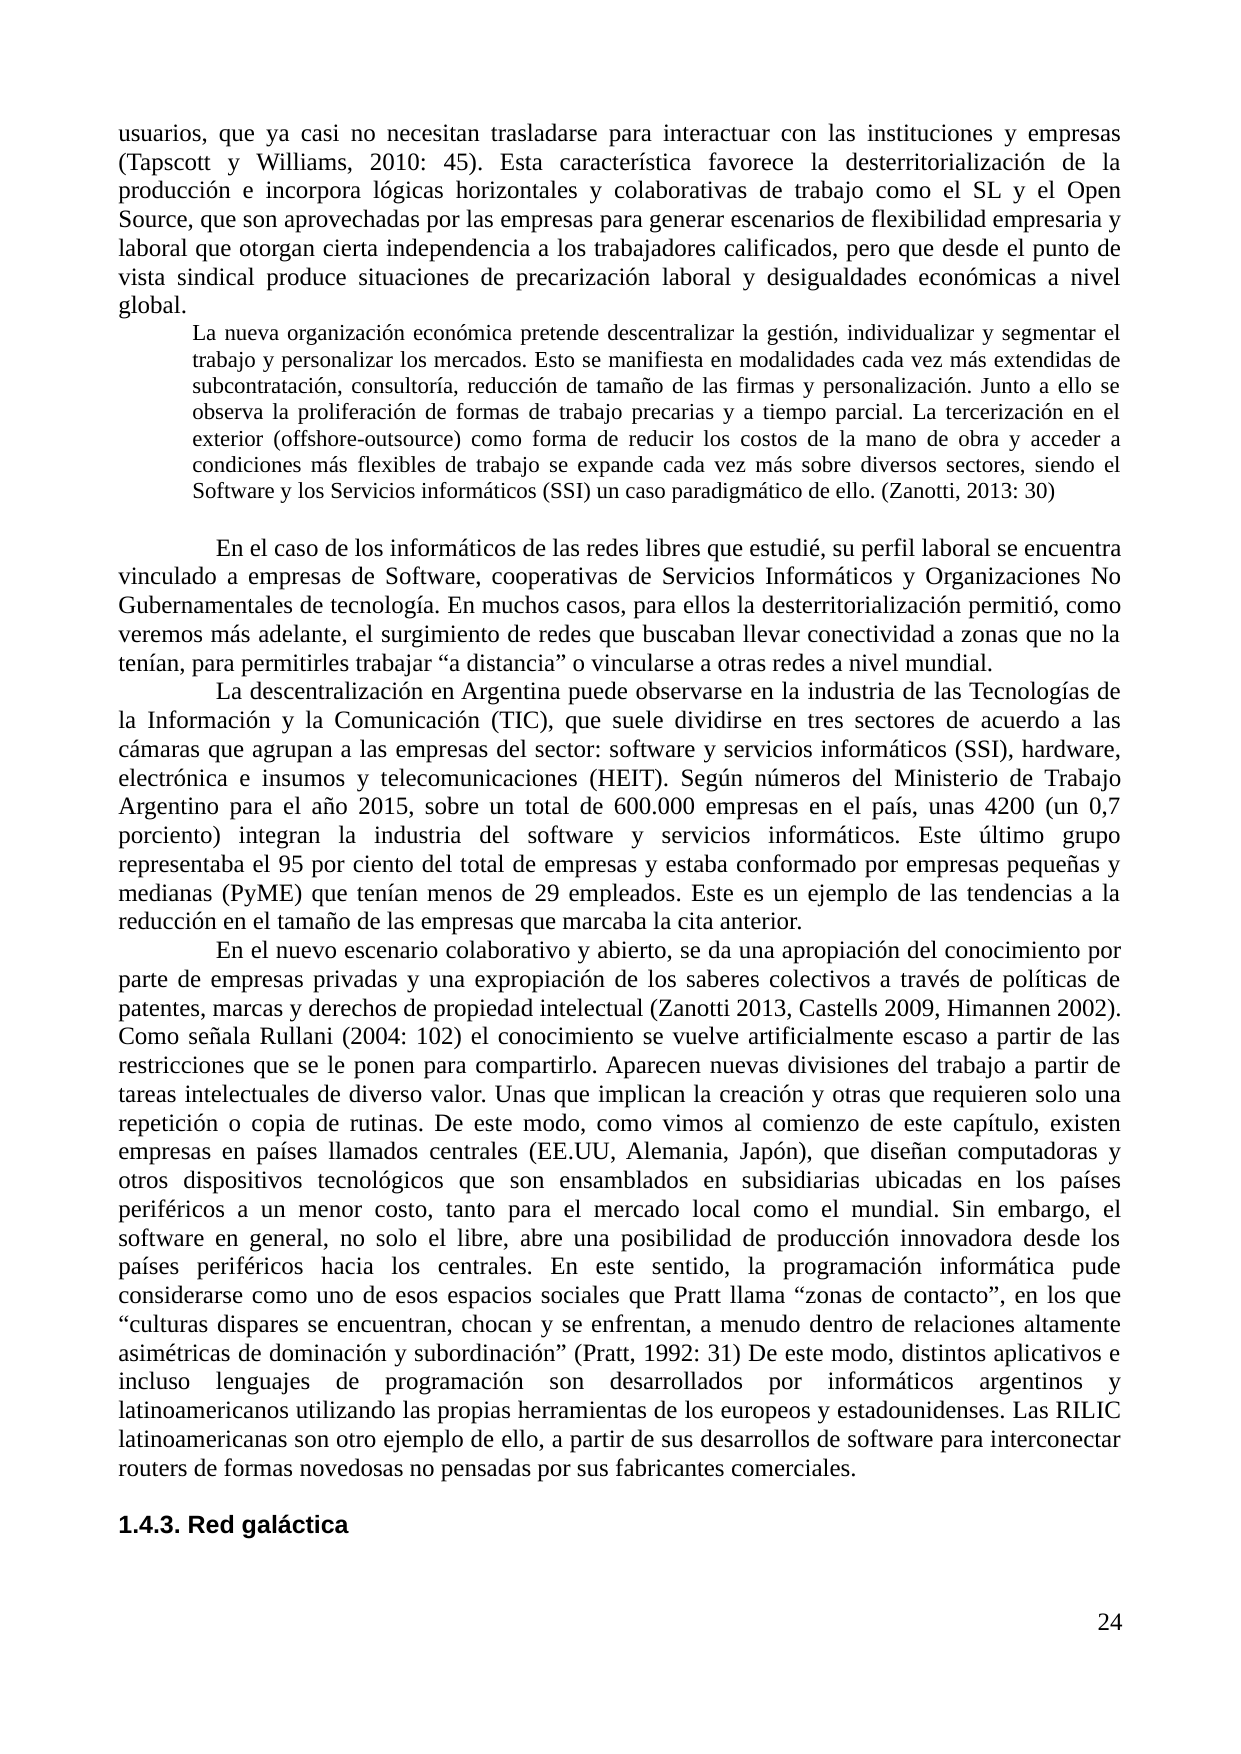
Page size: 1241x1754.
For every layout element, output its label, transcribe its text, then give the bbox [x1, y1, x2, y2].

text En el caso de los informáticos de las redes libres que estudié, su perfil laboral se encuentra vinculado a empresas de Software, cooperativas de Servicios Informáticos y Organizaciones No Gubernamentales de tecnología. En muchos casos, para ellos la desterritorialización permitió, como veremos más adelante, el surgimiento de redes que buscaban llevar conectividad a zonas que no la tenían, para permitirles trabajar “a distancia” o vincularse a otras redes a nivel mundial. [118, 533, 1122, 676]
subtitle 1.4.3. Red galáctica [118, 1510, 1122, 1539]
text La nueva organización económica pretende descentralizar la gestión, individualizar y segmentar el trabajo y personalizar los mercados. Esto se manifiesta en modalidades cada vez más extendidas de subcontratación, consultoría, reducción de tamaño de las firmas y personalización. Junto a ello se observa la proliferación de formas de trabajo precarias y a tiempo parcial. La tercerización en el exterior (offshore-outsource) como forma de reducir los costos de la mano de obra y acceder a condiciones más flexibles de trabajo se expande cada vez más sobre diversos sectores, siendo el Software y los Servicios informáticos (SSI) un caso paradigmático de ello. (Zanotti, 2013: 30) [192, 319, 1122, 504]
text En el nuevo escenario colaborativo y abierto, se da una apropiación del conocimiento por parte de empresas privadas y una expropiación de los saberes colectivos a través de políticas de patentes, marcas y derechos de propiedad intelectual (Zanotti 2013, Castells 2009, Himannen 2002). Como señala Rullani (2004: 102) el conocimiento se vuelve artificialmente escaso a partir de las restricciones que se le ponen para compartirlo. Aparecen nuevas divisiones del trabajo a partir de tareas intelectuales de diverso valor. Unas que implican la creación y otras que requieren solo una repetición o copia de rutinas. De este modo, como vimos al comienzo de este capítulo, existen empresas en países llamados centrales (EE.UU, Alemania, Japón), que diseñan computadoras y otros dispositivos tecnológicos que son ensamblados en subsidiarias ubicadas en los países periféricos a un menor costo, tanto para el mercado local como el mundial. Sin embargo, el software en general, no solo el libre, abre una posibilidad de producción innovadora desde los países periféricos hacia los centrales. En este sentido, la programación informática pude considerarse como uno de esos espacios sociales que Pratt llama “zonas de contacto”, en los que “culturas dispares se encuentran, chocan y se enfrentan, a menudo dentro de relaciones altamente asimétricas de dominación y subordinación” (Pratt, 1992: 31) De este modo, distintos aplicativos e incluso lenguajes de programación son desarrollados por informáticos argentinos y latinoamericanos utilizando las propias herramientas de los europeos y estadounidenses. Las RILIC latinoamericanas son otro ejemplo de ello, a partir de sus desarrollos de software para interconectar routers de formas novedosas no pensadas por sus fabricantes comerciales. [118, 935, 1122, 1481]
text La descentralización en Argentina puede observarse en la industria de las Tecnologías de la Información y la Comunicación (TIC), que suele dividirse en tres sectores de acuerdo a las cámaras que agrupan a las empresas del sector: software y servicios informáticos (SSI), hardware, electrónica e insumos y telecomunicaciones (HEIT). Según números del Ministerio de Trabajo Argentino para el año 2015, sobre un total de 600.000 empresas en el país, unas 4200 (un 0,7 porciento) integran la industria del software y servicios informáticos. Este último grupo representaba el 95 por ciento del total de empresas y estaba conformado por empresas pequeñas y medianas (PyME) que tenían menos de 29 empleados. Este es un ejemplo de las tendencias a la reducción en el tamaño de las empresas que marcaba la cita anterior. [118, 676, 1122, 935]
text usuarios, que ya casi no necesitan trasladarse para interactuar con las instituciones y empresas (Tapscott y Williams, 2010: 45). Esta característica favorece la desterritorialización de la producción e incorpora lógicas horizontales y colaborativas de trabajo como el SL y el Open Source, que son aprovechadas por las empresas para generar escenarios de flexibilidad empresaria y laboral que otorgan cierta independencia a los trabajadores calificados, pero que desde el punto de vista sindical produce situaciones de precarización laboral y desigualdades económicas a nivel global. [118, 118, 1122, 319]
